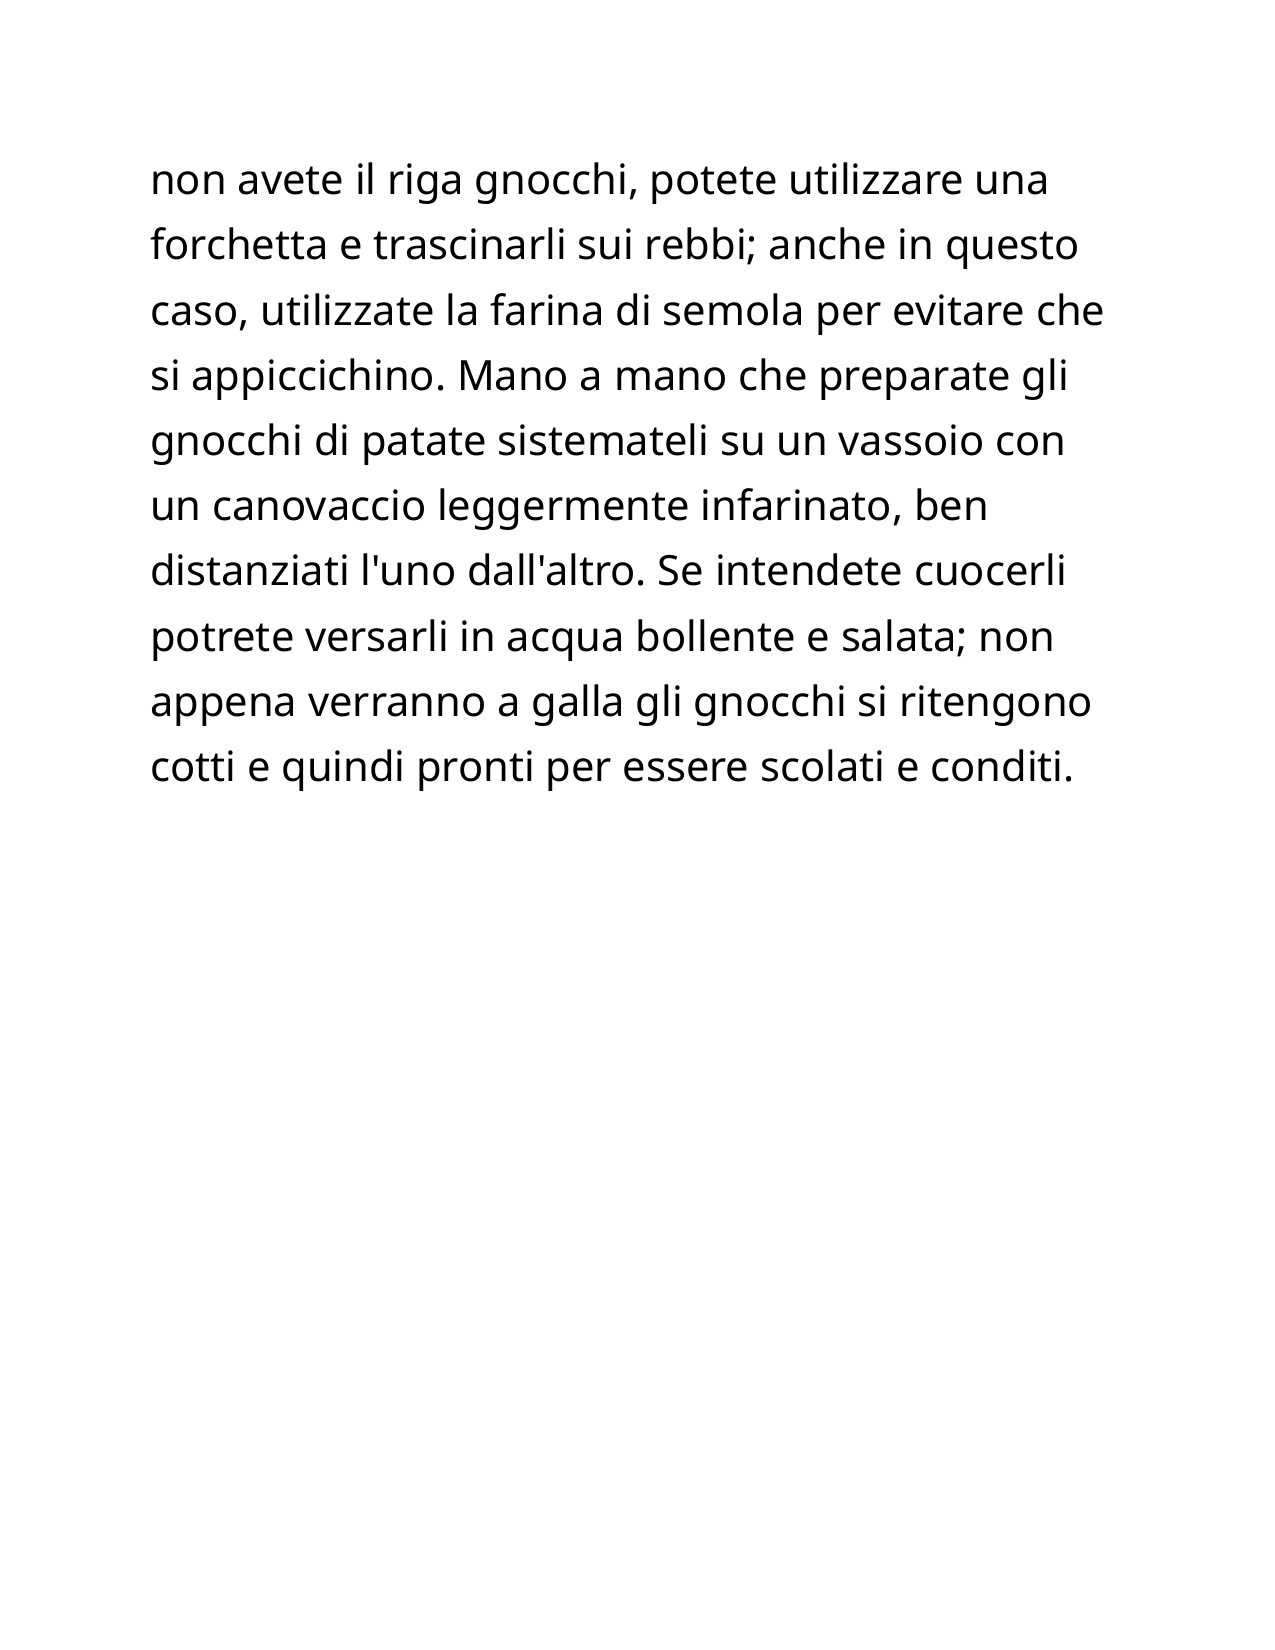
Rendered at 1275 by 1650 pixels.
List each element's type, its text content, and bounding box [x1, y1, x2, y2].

text non avete il riga gnocchi, potete utilizzare una forchetta e trascinarli sui rebbi; anche in questo caso, utilizzate la farina di semola per evitare che si appiccichino. Mano a mano che preparate gli gnocchi di patate sistemateli su un vassoio con un canovaccio leggermente infarinato, ben distanziati l'uno dall'altro. Se intendete cuocerli potrete versarli in acqua bollente e salata; non appena verranno a galla gli gnocchi si ritengono cotti e quindi pronti per essere scolati e conditi. [150, 150, 1125, 794]
